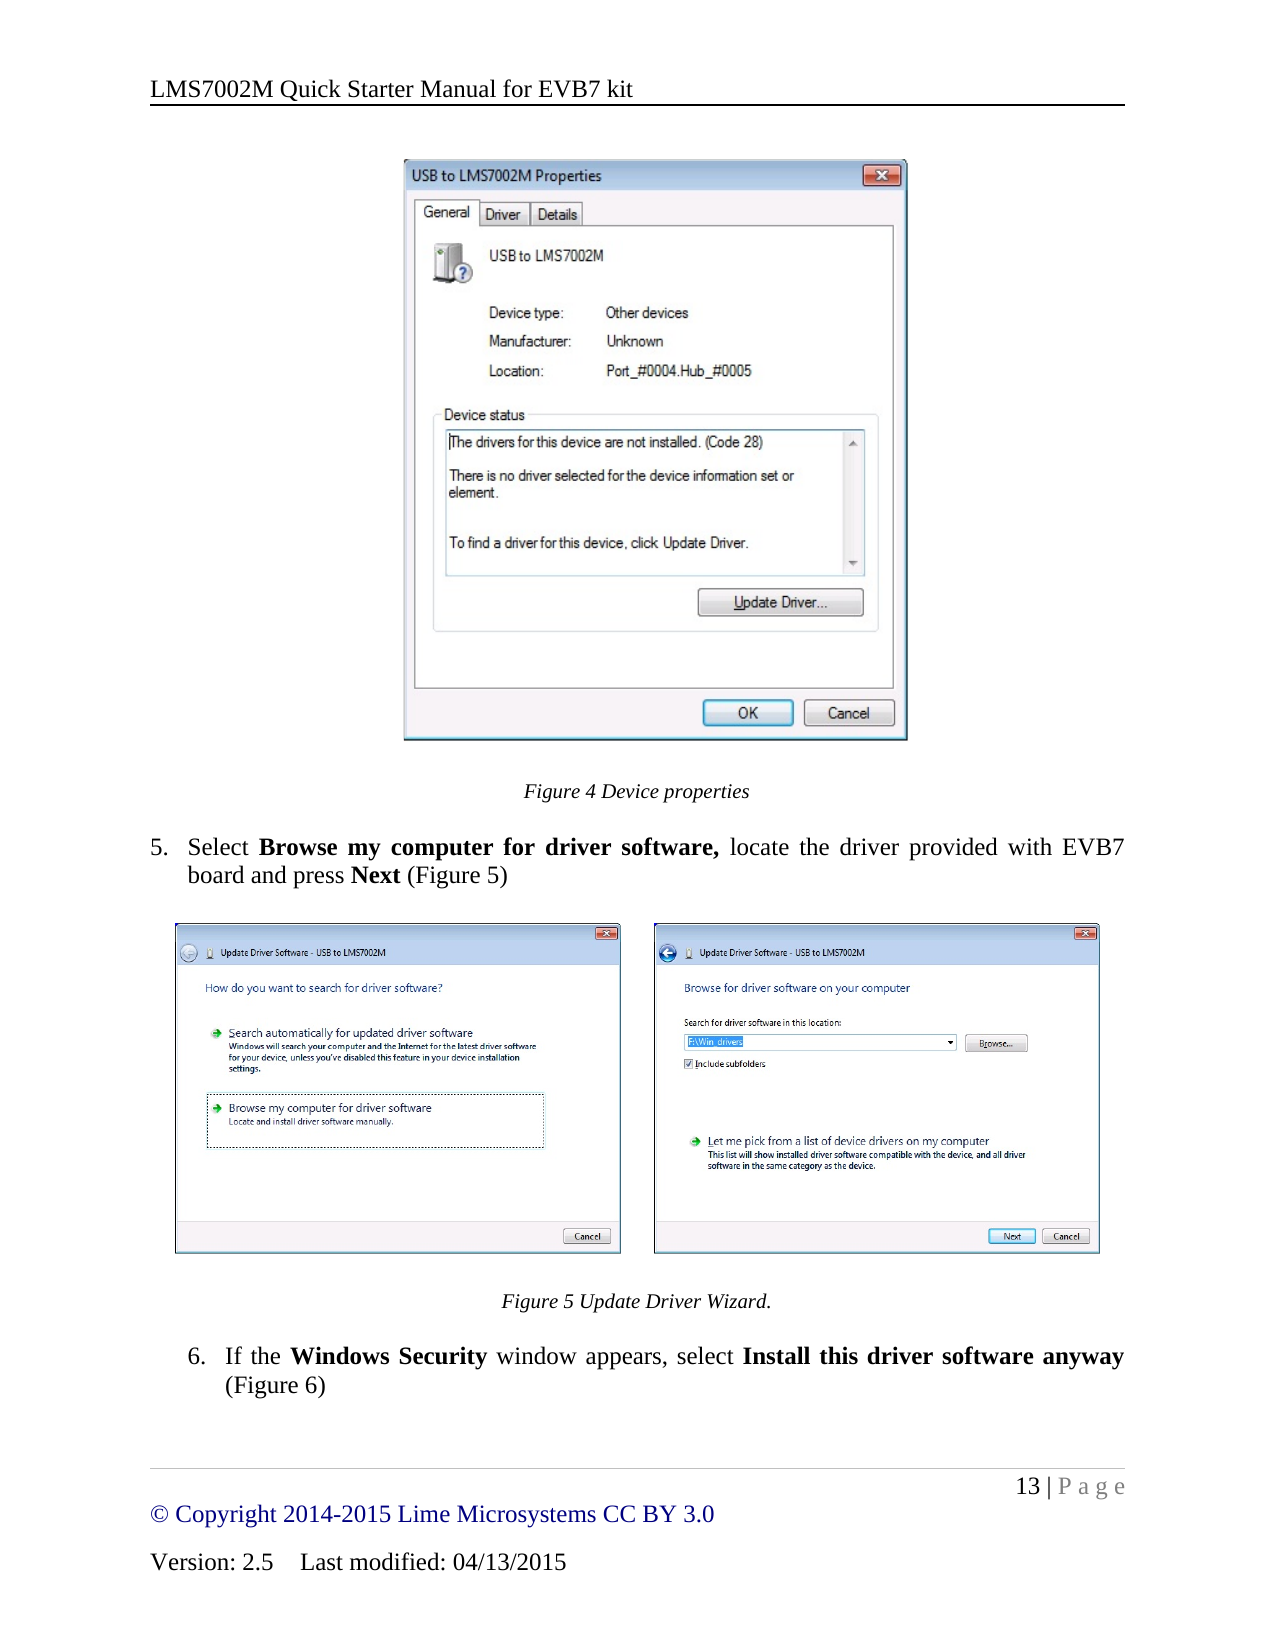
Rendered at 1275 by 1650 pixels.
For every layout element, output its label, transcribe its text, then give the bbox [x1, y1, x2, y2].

text Figure 5 Update Driver Wizard. [150, 1289, 1125, 1313]
picture [403, 159, 909, 742]
picture [175, 923, 621, 1256]
list Select Browse my computer for driver software, locate the driver provided with EVB7 board and press Next (Figure 5) [150, 832, 1125, 889]
text Figure 4 Device properties [150, 779, 1125, 803]
picture [654, 923, 1100, 1256]
list If the Windows Security window appears, select Install this driver software anyway (Figure 6) [187, 1341, 1125, 1399]
